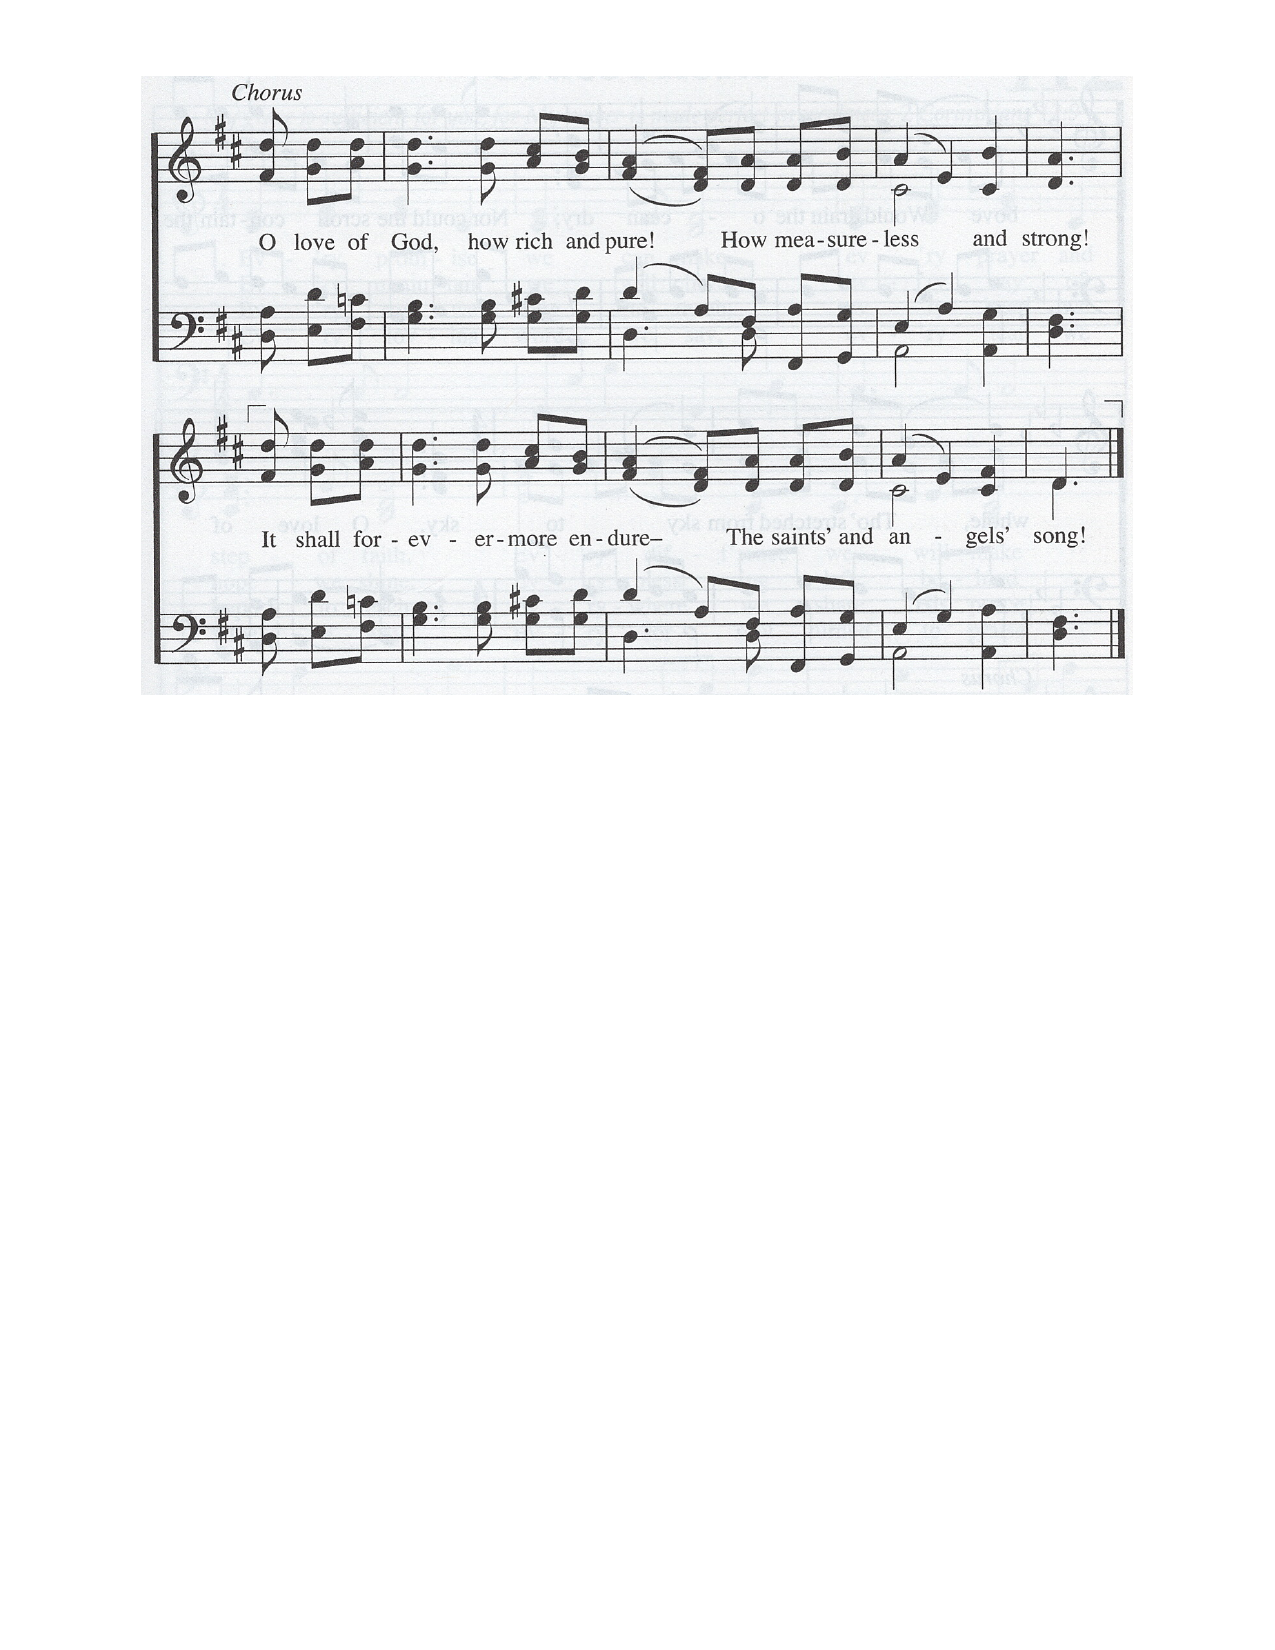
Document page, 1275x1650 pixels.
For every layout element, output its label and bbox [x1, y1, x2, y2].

picture [141, 76, 361, 141]
